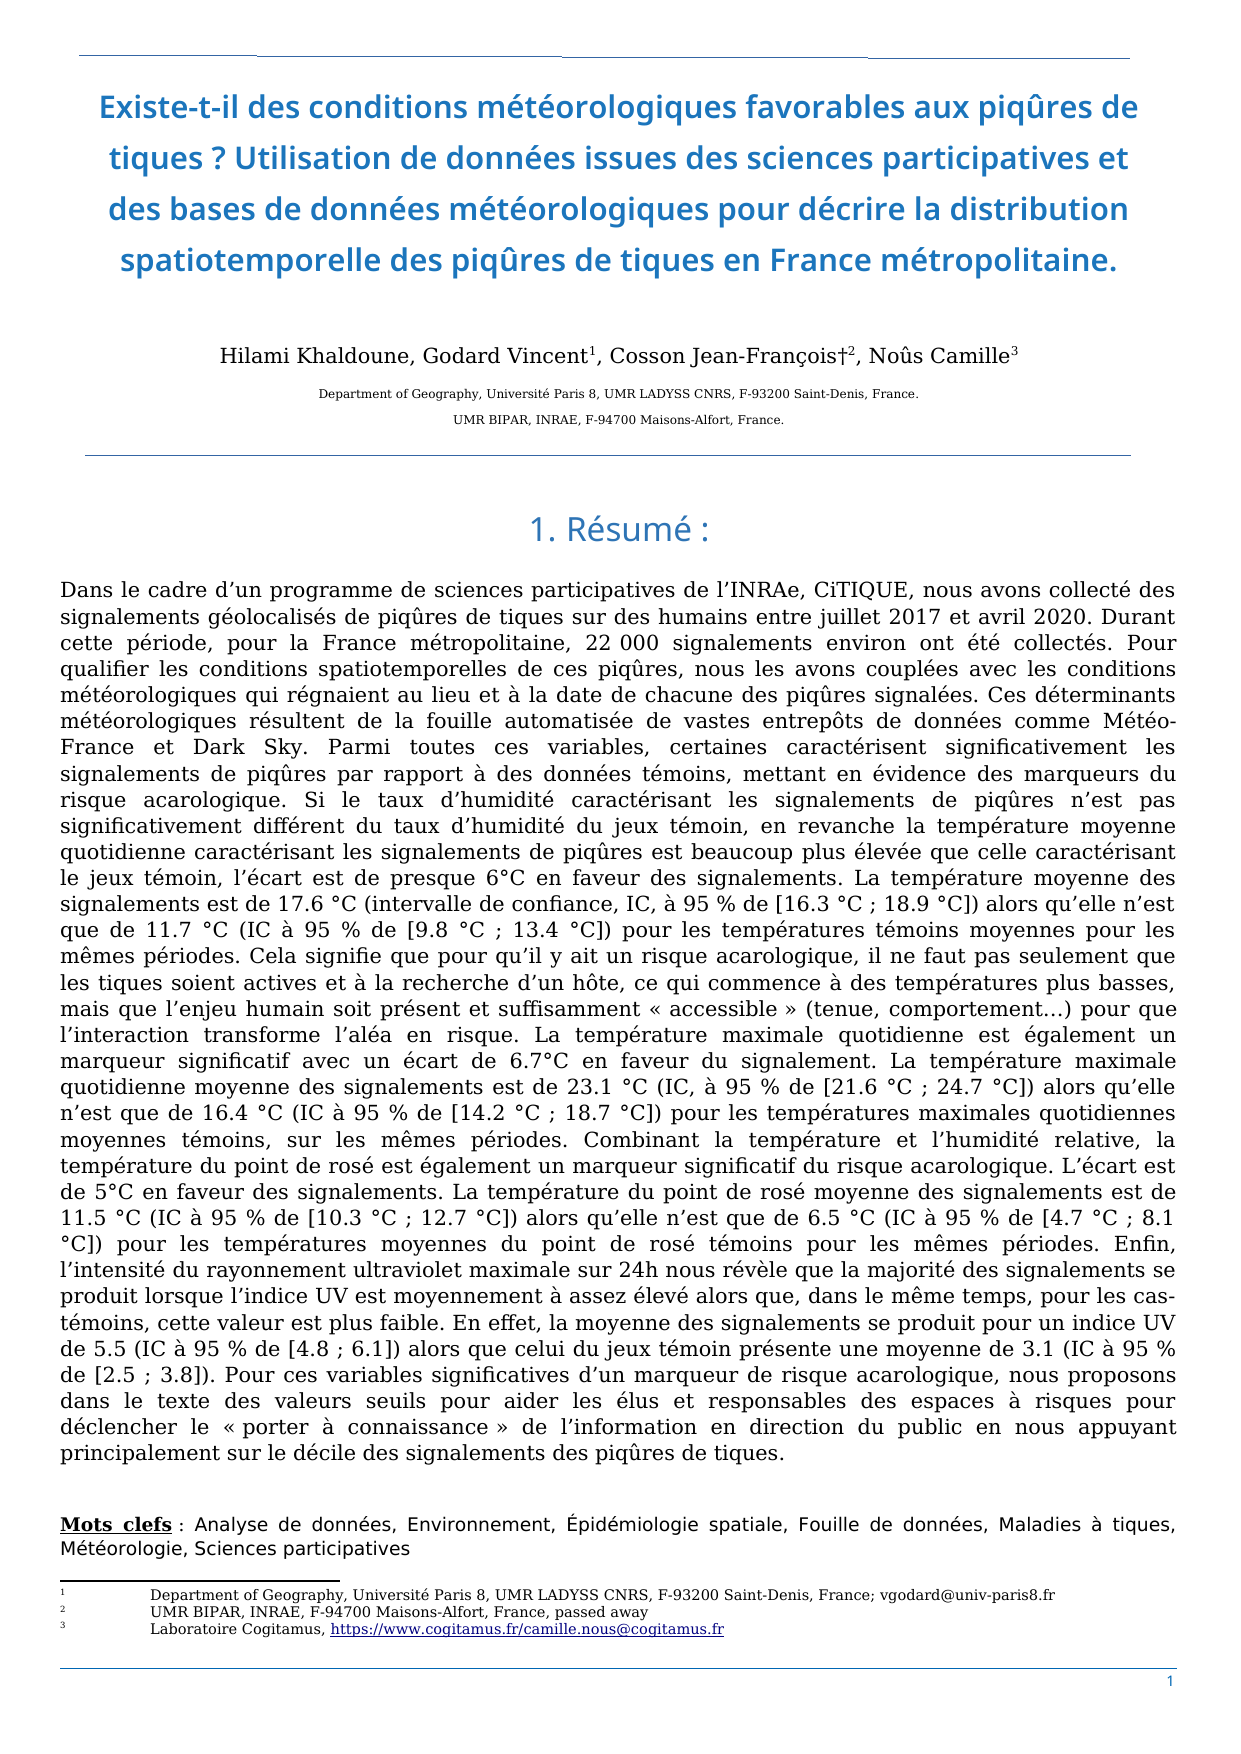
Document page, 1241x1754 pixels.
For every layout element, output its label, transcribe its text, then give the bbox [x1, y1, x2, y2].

title Existe-t-il des conditions météorologiques favorables aux piqûres de tiques ? Utilisation de données issues des sciences participatives et des bases de données météorologiques pour décrire la distribution spatiotemporelle des piqûres de tiques en France métropolitaine. [90, 85, 1147, 281]
text Dans le cadre d’un programme de sciences participatives de l’INRAe, CiTIQUE, nous avons collecté des signalements géolocalisés de piqûres de tiques sur des humains entre juillet 2017 et avril 2020. Durant cette période, pour la France métropolitaine, 22 000 signalements environ ont été collectés. Pour qualifier les conditions spatiotemporelles de ces piqûres, nous les avons couplées avec les conditions météorologiques qui régnaient au lieu et à la date de chacune des piqûres signalées. Ces déterminants météorologiques résultent de la fouille automatisée de vastes entrepôts de données comme Météo-France et Dark Sky. Parmi toutes ces variables, certaines caractérisent significativement les signalements de piqûres par rapport à des données témoins, mettant en évidence des marqueurs du risque acarologique. Si le taux d’humidité caractérisant les signalements de piqûres n’est pas significativement différent du taux d’humidité du jeux témoin, en revanche la température moyenne quotidienne caractérisant les signalements de piqûres est beaucoup plus élevée que celle caractérisant le jeux témoin, l’écart est de presque 6°C en faveur des signalements. La température moyenne des signalements est de 17.6 °C (intervalle de confiance, IC, à 95 % de [16.3 °C ; 18.9 °C]) alors qu’elle n’est que de 11.7 °C (IC à 95 % de [9.8 °C ; 13.4 °C]) pour les températures témoins moyennes pour les mêmes périodes. Cela signifie que pour qu’il y ait un risque acarologique, il ne faut pas seulement que les tiques soient actives et à la recherche d’un hôte, ce qui commence à des températures plus basses, mais que l’enjeu humain soit présent et suffisamment « accessible » (tenue, comportement…) pour que l’interaction transforme l’aléa en risque. La température maximale quotidienne est également un marqueur significatif avec un écart de 6.7°C en faveur du signalement. La température maximale quotidienne moyenne des signalements est de 23.1 °C (IC, à 95 % de [21.6 °C ; 24.7 °C]) alors qu’elle n’est que de 16.4 °C (IC à 95 % de [14.2 °C ; 18.7 °C]) pour les températures maximales quotidiennes moyennes témoins, sur les mêmes périodes. Combinant la température et l’humidité relative, la température du point de rosé est également un marqueur significatif du risque acarologique. L’écart est de 5°C en faveur des signalements. La température du point de rosé moyenne des signalements est de 11.5 °C (IC à 95 % de [10.3 °C ; 12.7 °C]) alors qu’elle n’est que de 6.5 °C (IC à 95 % de [4.7 °C ; 8.1 °C]) pour les températures moyennes du point de rosé témoins pour les mêmes périodes. Enfin, l’intensité du rayonnement ultraviolet maximale sur 24h nous révèle que la majorité des signalements se produit lorsque l’indice UV est moyennement à assez élevé alors que, dans le même temps, pour les cas-témoins, cette valeur est plus faible. En effet, la moyenne des signalements se produit pour un indice UV de 5.5 (IC à 95 % de [4.8 ; 6.1]) alors que celui du jeux témoin présente une moyenne de 3.1 (IC à 95 % de [2.5 ; 3.8]). Pour ces variables significatives d’un marqueur de risque acarologique, nous proposons dans le texte des valeurs seuils pour aider les élus et responsables des espaces à risques pour déclencher le « porter à connaissance » de l’information en direction du public en nous appuyant principalement sur le décile des signalements des piqûres de tiques. [60, 578, 1177, 1466]
text Hilami Khaldoune, Godard Vincent, Cosson Jean-François†, Noûs Camille [60, 344, 1177, 369]
text Mots clefs : Analyse de données, Environnement, Épidémiologie spatiale, Fouille de données, Maladies à tiques, Météorologie, Sciences participatives [60, 1514, 1177, 1560]
text Department of Geography, Université Paris 8, UMR LADYSS CNRS, F-93200 Saint-Denis, France. [60, 387, 1177, 412]
text UMR BIPAR, INRAE, F-94700 Maisons-Alfort, France. [60, 413, 1177, 438]
text Laboratoire Cogitamus, https://www.cogitamus.fr/camille.nous@cogitamus.fr [60, 1621, 1177, 1638]
text Department of Geography, Université Paris 8, UMR LADYSS CNRS, F-93200 Saint-Denis, France; vgodard@univ-paris8.fr [60, 1587, 1177, 1604]
text UMR BIPAR, INRAE, F-94700 Maisons-Alfort, France, passed away [60, 1604, 1177, 1621]
subtitle Résumé : [60, 506, 1177, 551]
